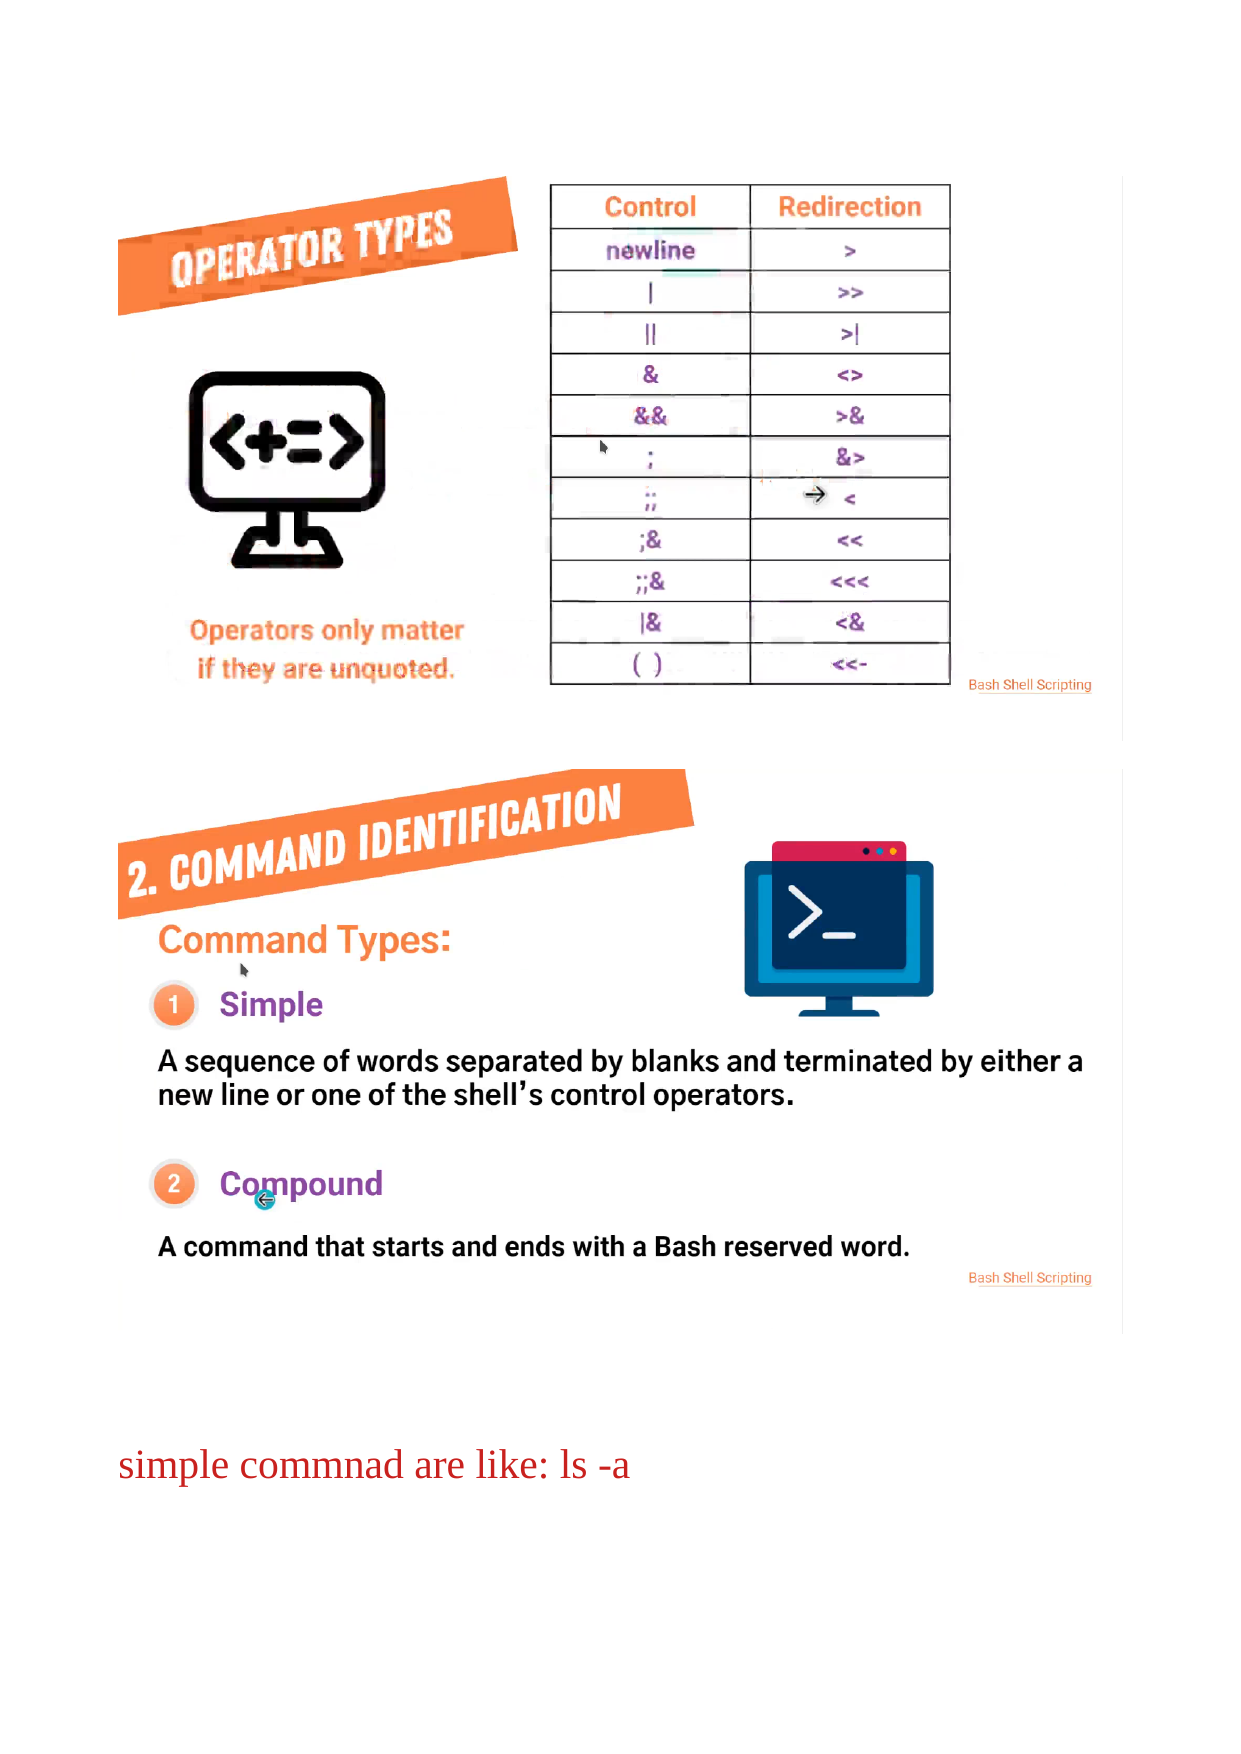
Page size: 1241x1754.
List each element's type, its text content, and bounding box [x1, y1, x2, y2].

picture [118, 769, 1123, 1334]
text simple commnad are like: ls -a [118, 1439, 1122, 1487]
picture [118, 176, 1123, 741]
